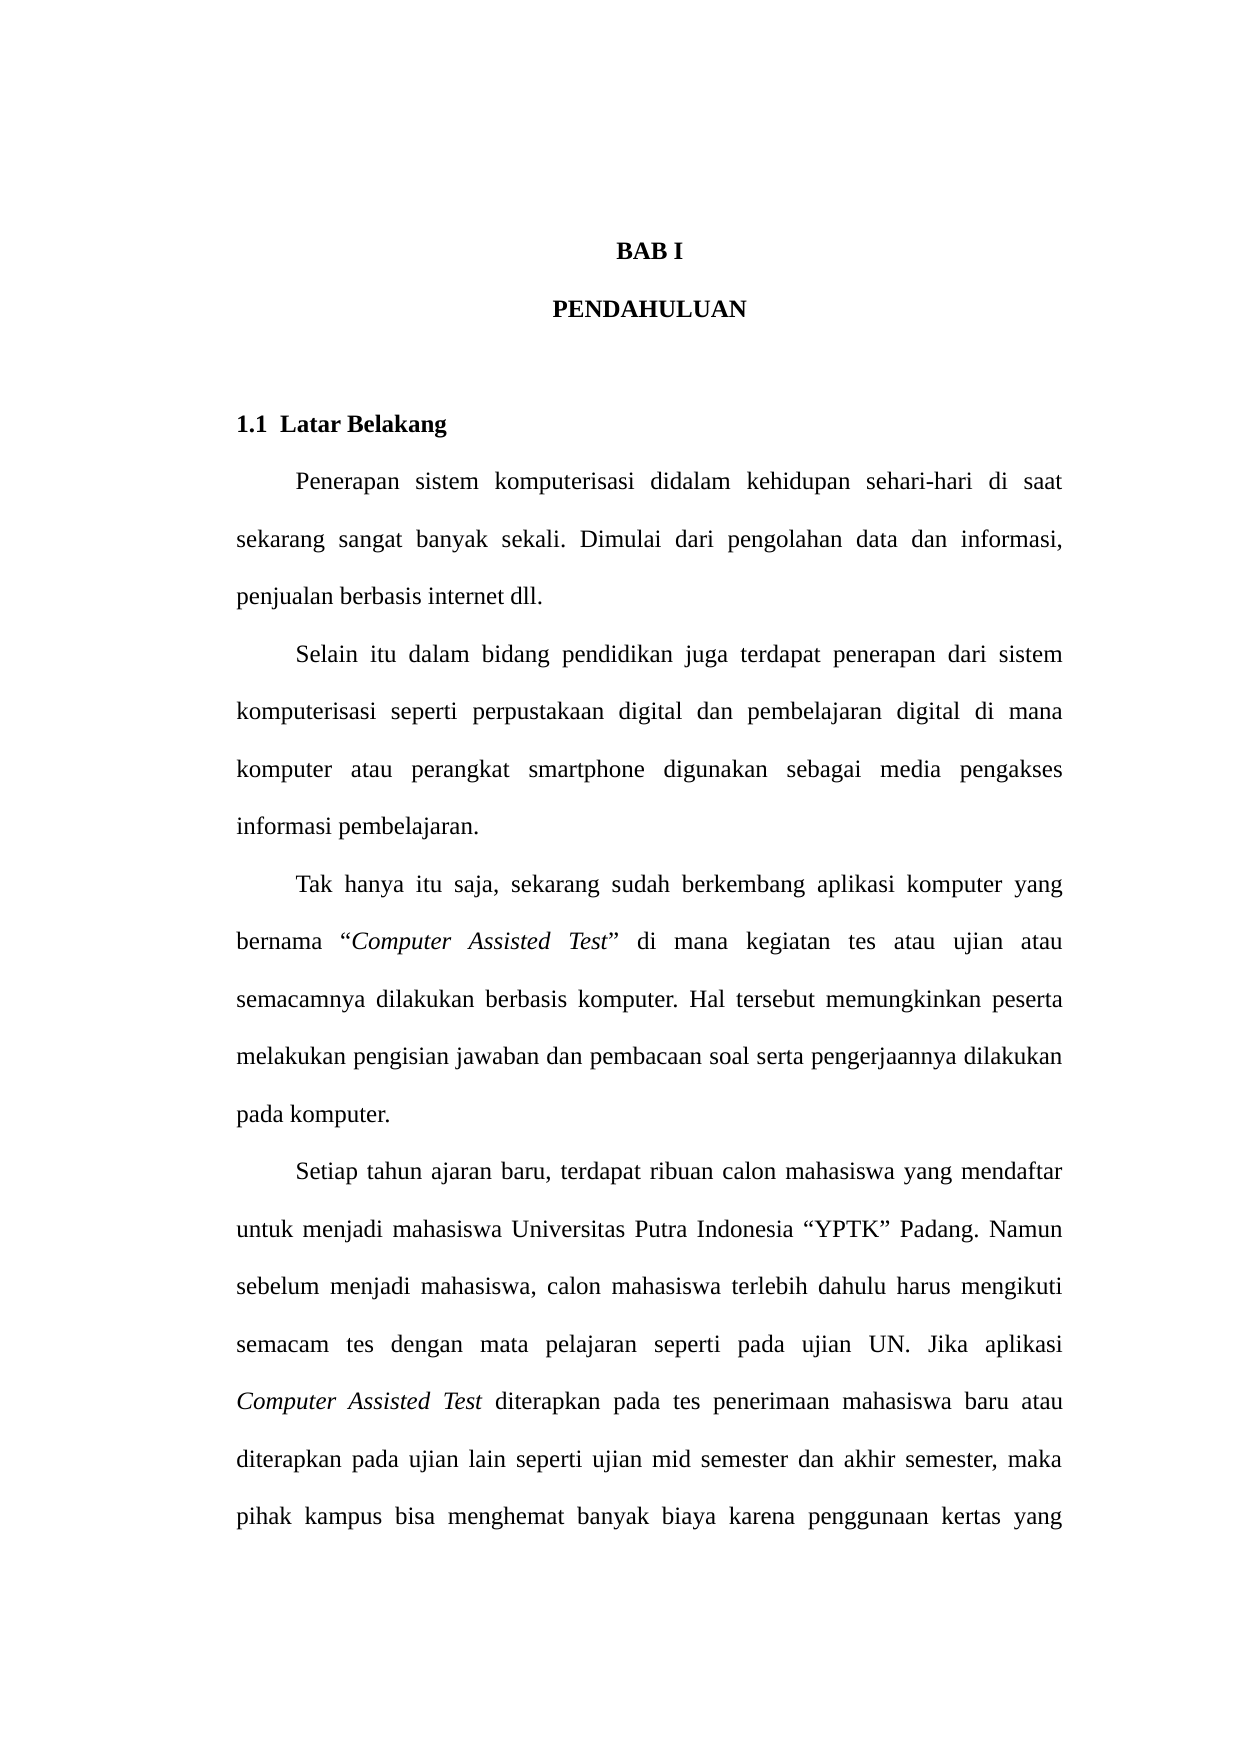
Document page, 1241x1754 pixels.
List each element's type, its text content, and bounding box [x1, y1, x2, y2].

text Setiap tahun ajaran baru, terdapat ribuan calon mahasiswa yang mendaftar untuk menjadi mahasiswa Universitas Putra Indonesia “YPTK” Padang. Namun sebelum menjadi mahasiswa, calon mahasiswa terlebih dahulu harus mengikuti semacam tes dengan mata pelajaran seperti pada ujian UN. Jika aplikasi Computer Assisted Test diterapkan pada tes penerimaan mahasiswa baru atau diterapkan pada ujian lain seperti ujian mid semester dan akhir semester, maka pihak kampus bisa menghemat banyak biaya karena penggunaan kertas yang [236, 1156, 1063, 1530]
subtitle 1 [236, 351, 1063, 380]
subtitle Latar Belakang [236, 409, 1063, 437]
text BAB I PENDAHULUAN [236, 236, 1063, 322]
text Penerapan sistem komputerisasi didalam kehidupan sehari-hari di saat sekarang sangat banyak sekali. Dimulai dari pengolahan data dan informasi, penjualan berbasis internet dll. [236, 466, 1063, 610]
text Tak hanya itu saja, sekarang sudah berkembang aplikasi komputer yang bernama “Computer Assisted Test” di mana kegiatan tes atau ujian atau semacamnya dilakukan berbasis komputer. Hal tersebut memungkinkan peserta melakukan pengisian jawaban dan pembacaan soal serta pengerjaannya dilakukan pada komputer. [236, 869, 1063, 1127]
text Selain itu dalam bidang pendidikan juga terdapat penerapan dari sistem komputerisasi seperti perpustakaan digital dan pembelajaran digital di mana komputer atau perangkat smartphone digunakan sebagai media pengakses informasi pembelajaran. [236, 639, 1063, 840]
